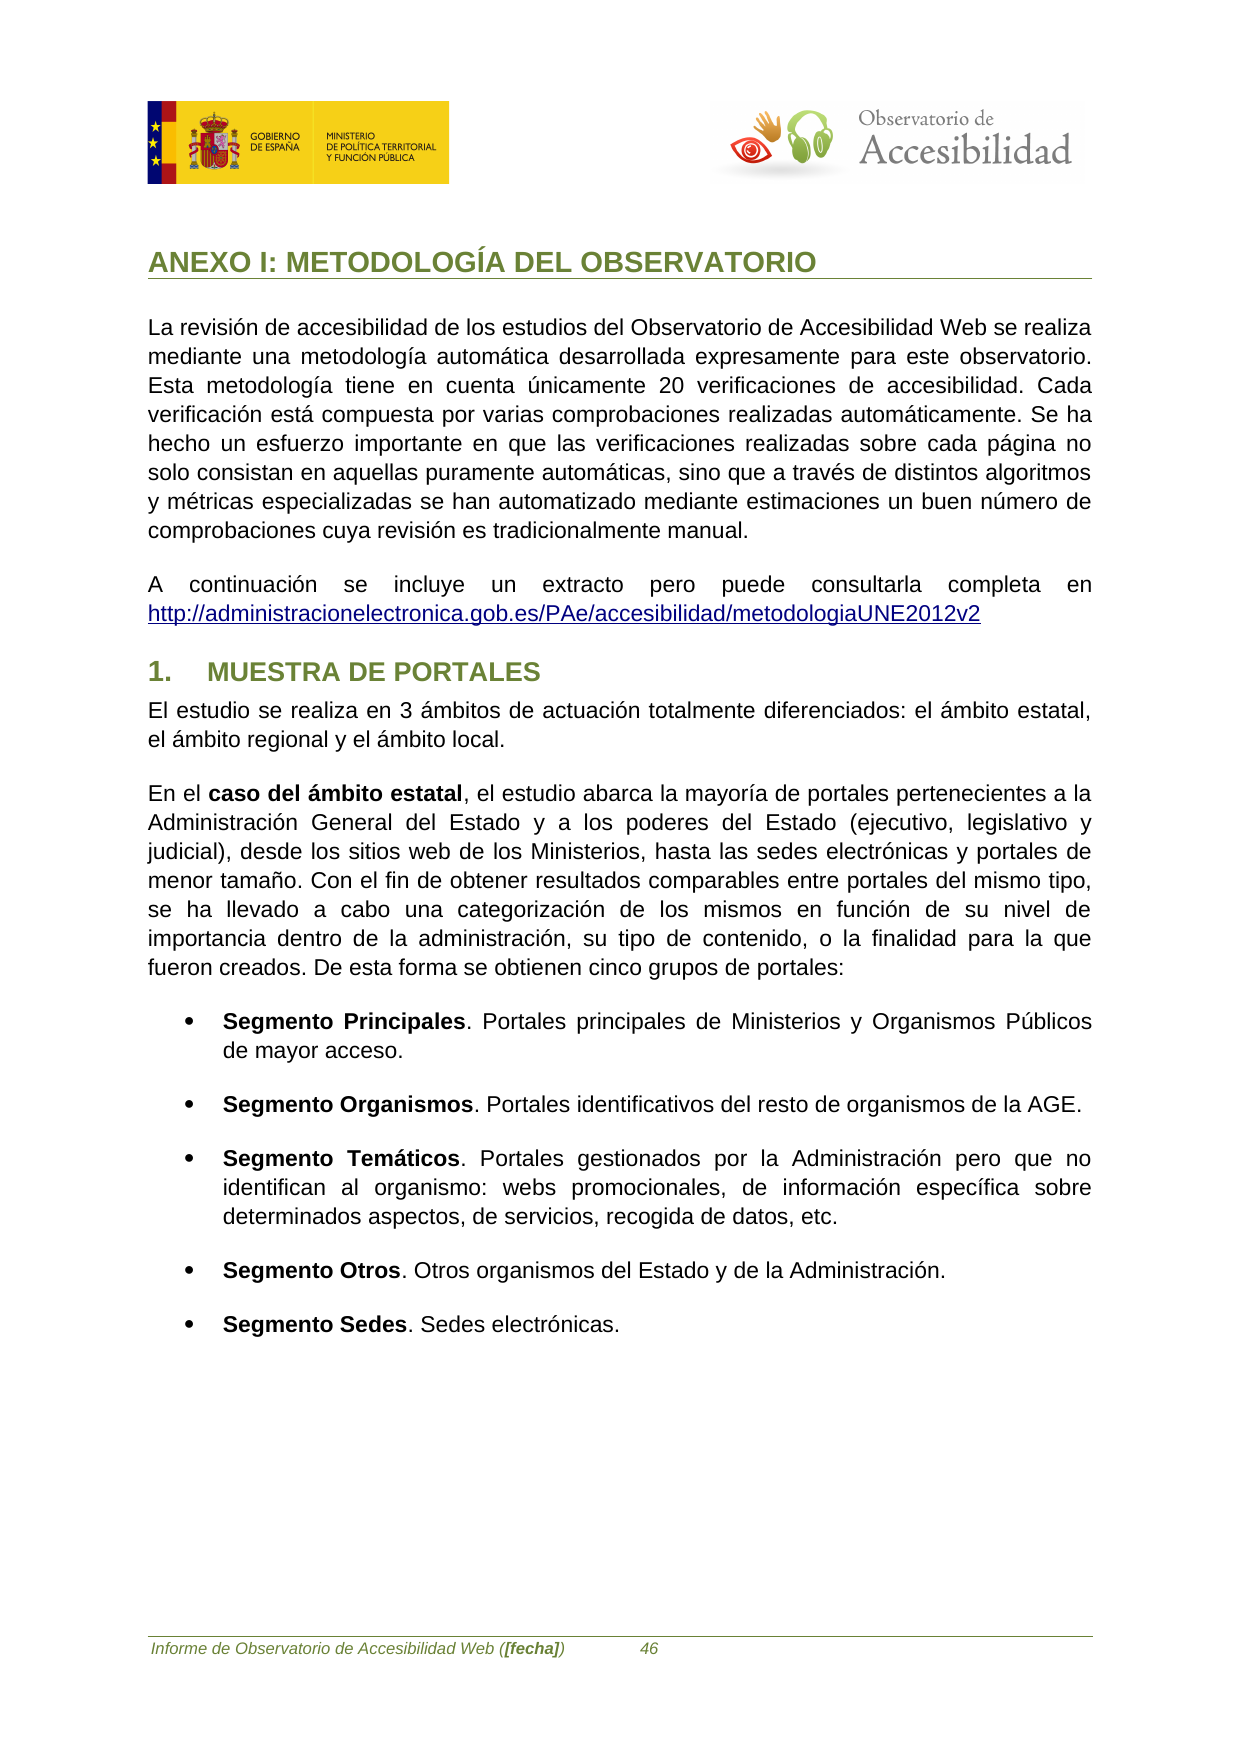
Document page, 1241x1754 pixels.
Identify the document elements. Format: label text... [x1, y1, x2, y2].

list Segmento Temáticos. Portales gestionados por la Administración pero que no identifican al organismo: webs promocionales, de información específica sobre determinados aspectos, de servicios, recogida de datos, etc. [185, 1145, 1092, 1229]
subtitle Muestra de Portales [148, 654, 1092, 687]
list Segmento Sedes. Sedes electrónicas. [185, 1311, 1092, 1337]
list Segmento Principales. Portales principales de Ministerios y Organismos Públicos de mayor acceso. [185, 1008, 1092, 1063]
list Segmento Organismos. Portales identificativos del resto de organismos de la AGE. [185, 1091, 1092, 1117]
picture [710, 101, 1086, 184]
text La revisión de accesibilidad de los estudios del Observatorio de Accesibilidad Web se realiza mediante una metodología automática desarrollada expresamente para este observatorio. Esta metodología tiene en cuenta únicamente 20 verificaciones de accesibilidad. Cada verificación está compuesta por varias comprobaciones realizadas automáticamente. Se ha hecho un esfuerzo importante en que las verificaciones realizadas sobre cada página no solo consistan en aquellas puramente automáticas, sino que a través de distintos algoritmos y métricas especializadas se han automatizado mediante estimaciones un buen número de comprobaciones cuya revisión es tradicionalmente manual. [148, 314, 1092, 543]
text A continuación se incluye un extracto pero puede consultarla completa en http://administracionelectronica.gob.es/PAe/accesibilidad/metodologiaUNE2012v2 [148, 571, 1092, 626]
picture [147, 101, 450, 184]
list Segmento Otros. Otros organismos del Estado y de la Administración. [185, 1257, 1092, 1283]
text En el caso del ámbito estatal, el estudio abarca la mayoría de portales pertenecientes a la Administración General del Estado y a los poderes del Estado (ejecutivo, legislativo y judicial), desde los sitios web de los Ministerios, hasta las sedes electrónicas y portales de menor tamaño. Con el fin de obtener resultados comparables entre portales del mismo tipo, se ha llevado a cabo una categorización de los mismos en función de su nivel de importancia dentro de la administración, su tipo de contenido, o la finalidad para la que fueron creados. De esta forma se obtienen cinco grupos de portales: [148, 780, 1092, 980]
subtitle ANEXO I: Metodología del Observatorio [148, 245, 1092, 278]
text El estudio se realiza en 3 ámbitos de actuación totalmente diferenciados: el ámbito estatal, el ámbito regional y el ámbito local. [148, 697, 1092, 753]
